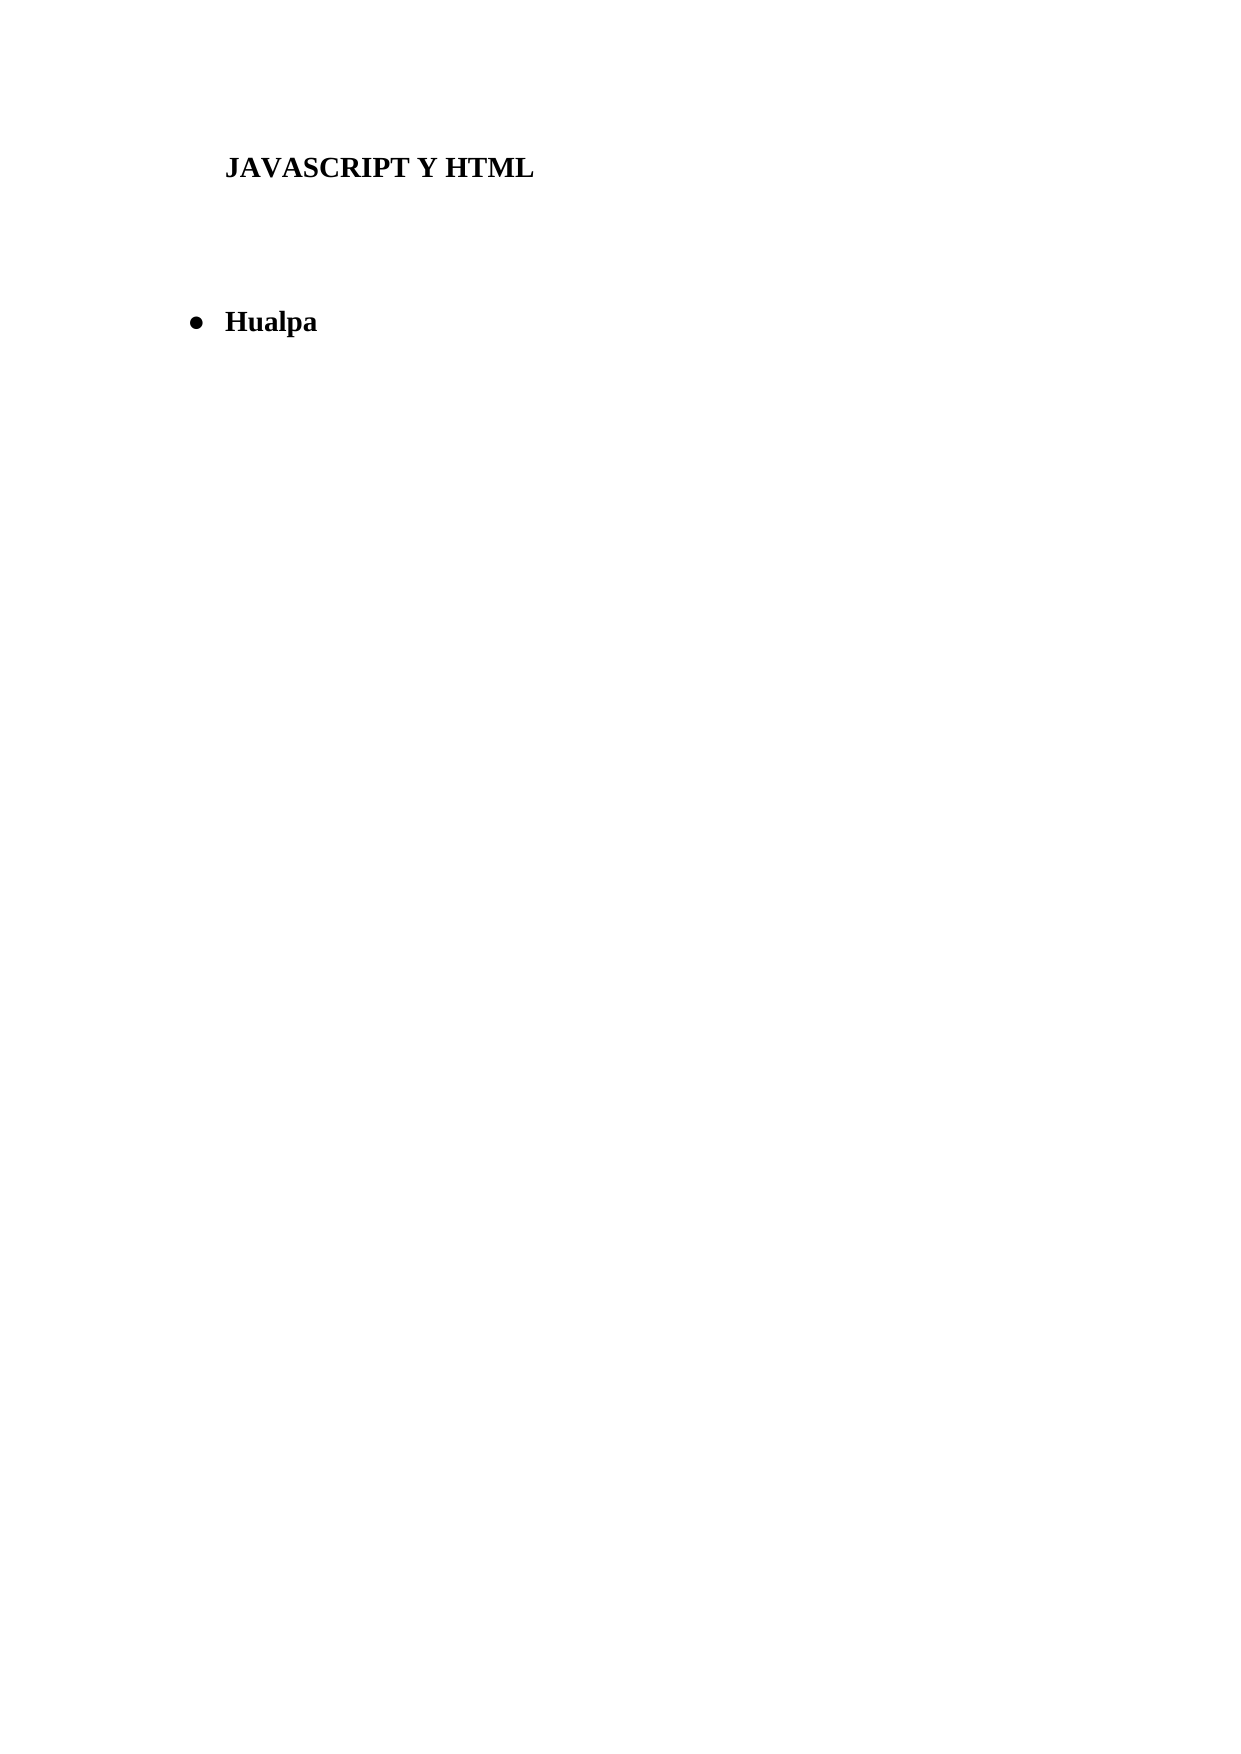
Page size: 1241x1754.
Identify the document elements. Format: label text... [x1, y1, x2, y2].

list Hualpa [187, 304, 1090, 338]
text JAVASCRIPT Y HTML [225, 150, 1090, 183]
